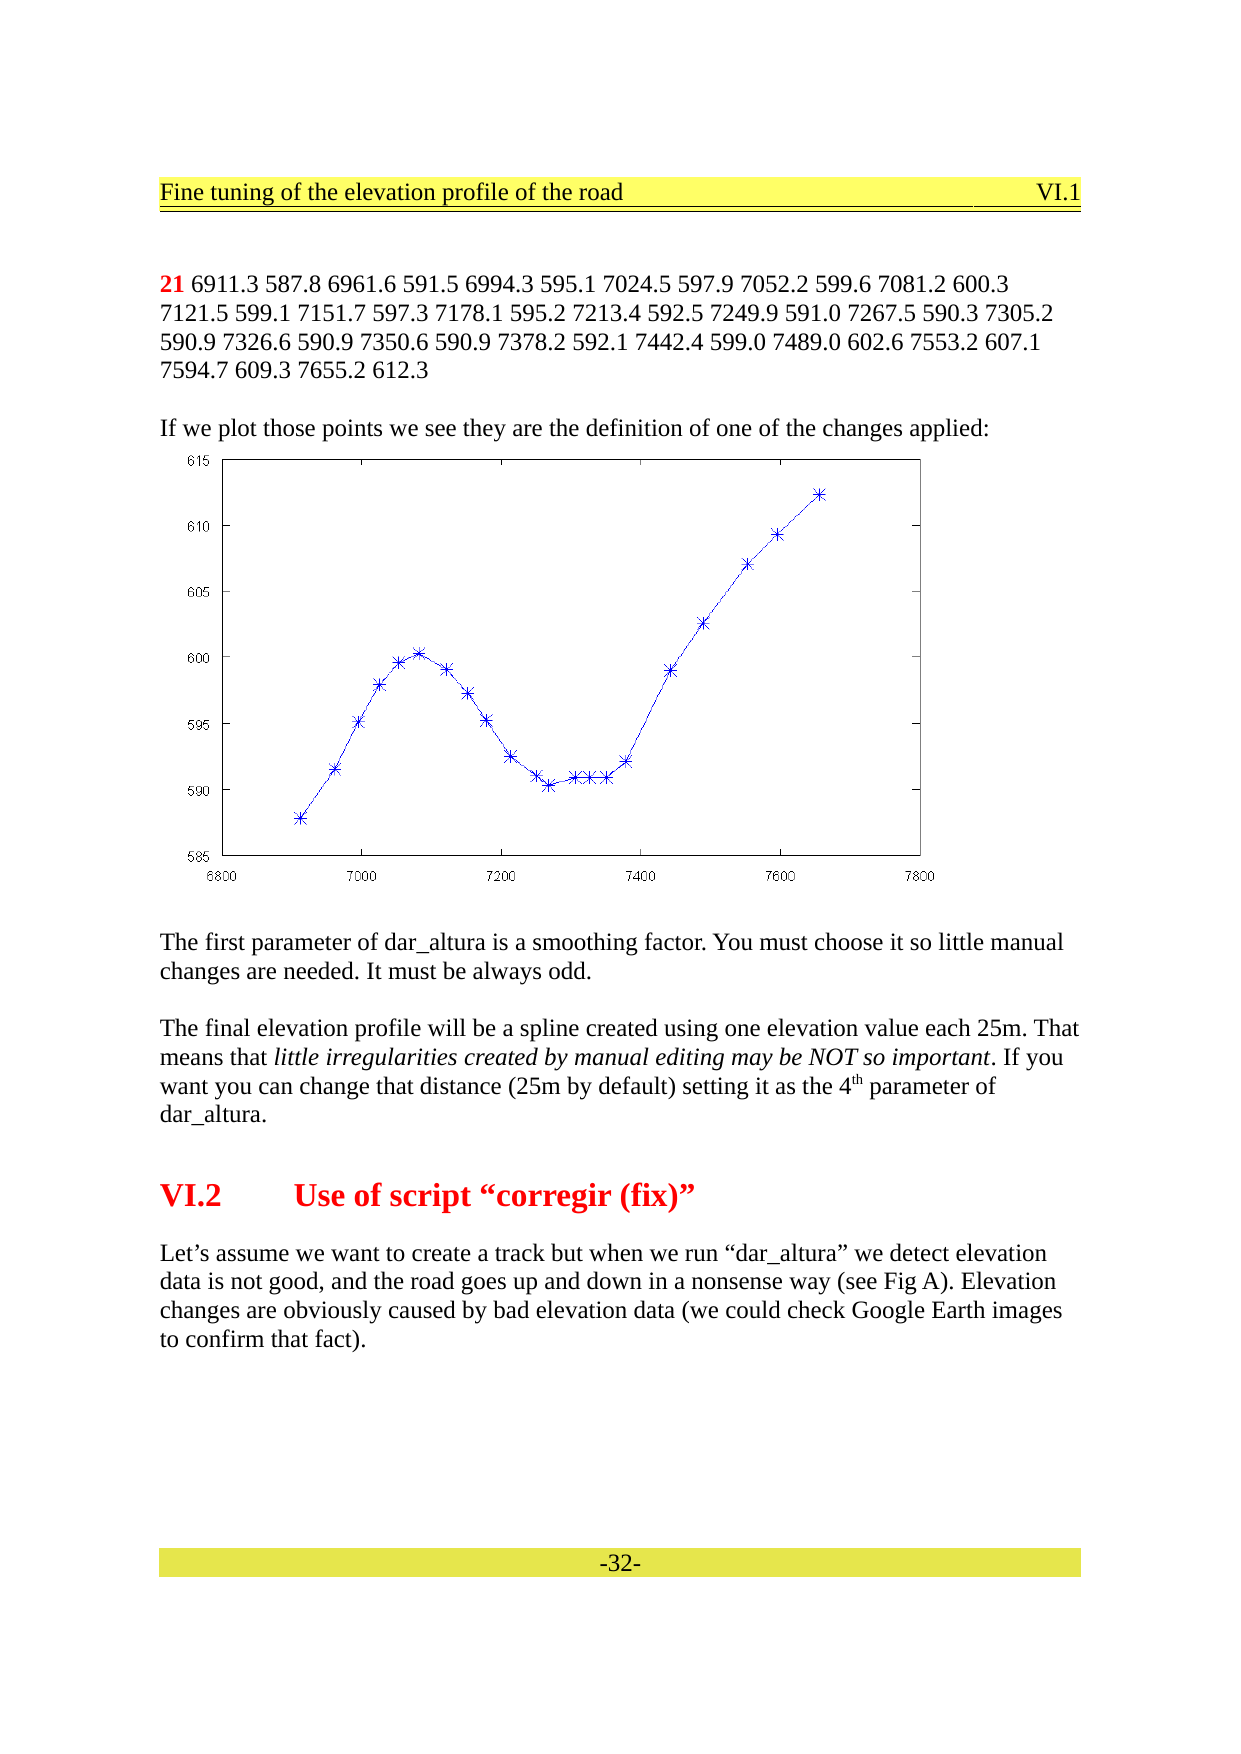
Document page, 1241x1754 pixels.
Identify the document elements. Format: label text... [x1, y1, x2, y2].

text Let’s assume we want to create a track but when we run “dar_altura” we detect elevation data is not good, and the road goes up and down in a nonsense way (see Fig A). Elevation changes are obviously caused by bad elevation data (we could check Google Earth images to confirm that fact). [159, 1238, 1081, 1353]
picture [176, 450, 942, 890]
text The first parameter of dar_altura is a smoothing factor. You must choose it so little manual changes are needed. It must be always odd. [159, 927, 1081, 984]
text If we plot those points we see they are the definition of one of the changes applied: [159, 413, 1081, 442]
subtitle Use of script “corregir (fix)” [159, 1176, 1081, 1214]
text The final elevation profile will be a spline created using one elevation value each 25m. That means that little irregularities created by manual editing may be NOT so important. If you want you can change that distance (25m by default) setting it as the 4th parameter of dar_altura. [159, 1013, 1081, 1128]
text 21 6911.3 587.8 6961.6 591.5 6994.3 595.1 7024.5 597.9 7052.2 599.6 7081.2 600.3 7121.5 599.1 7151.7 597.3 7178.1 595.2 7213.4 592.5 7249.9 591.0 7267.5 590.3 7305.2 590.9 7326.6 590.9 7350.6 590.9 7378.2 592.1 7442.4 599.0 7489.0 602.6 7553.2 607.1 7594.7 609.3 7655.2 612.3 [159, 269, 1081, 384]
